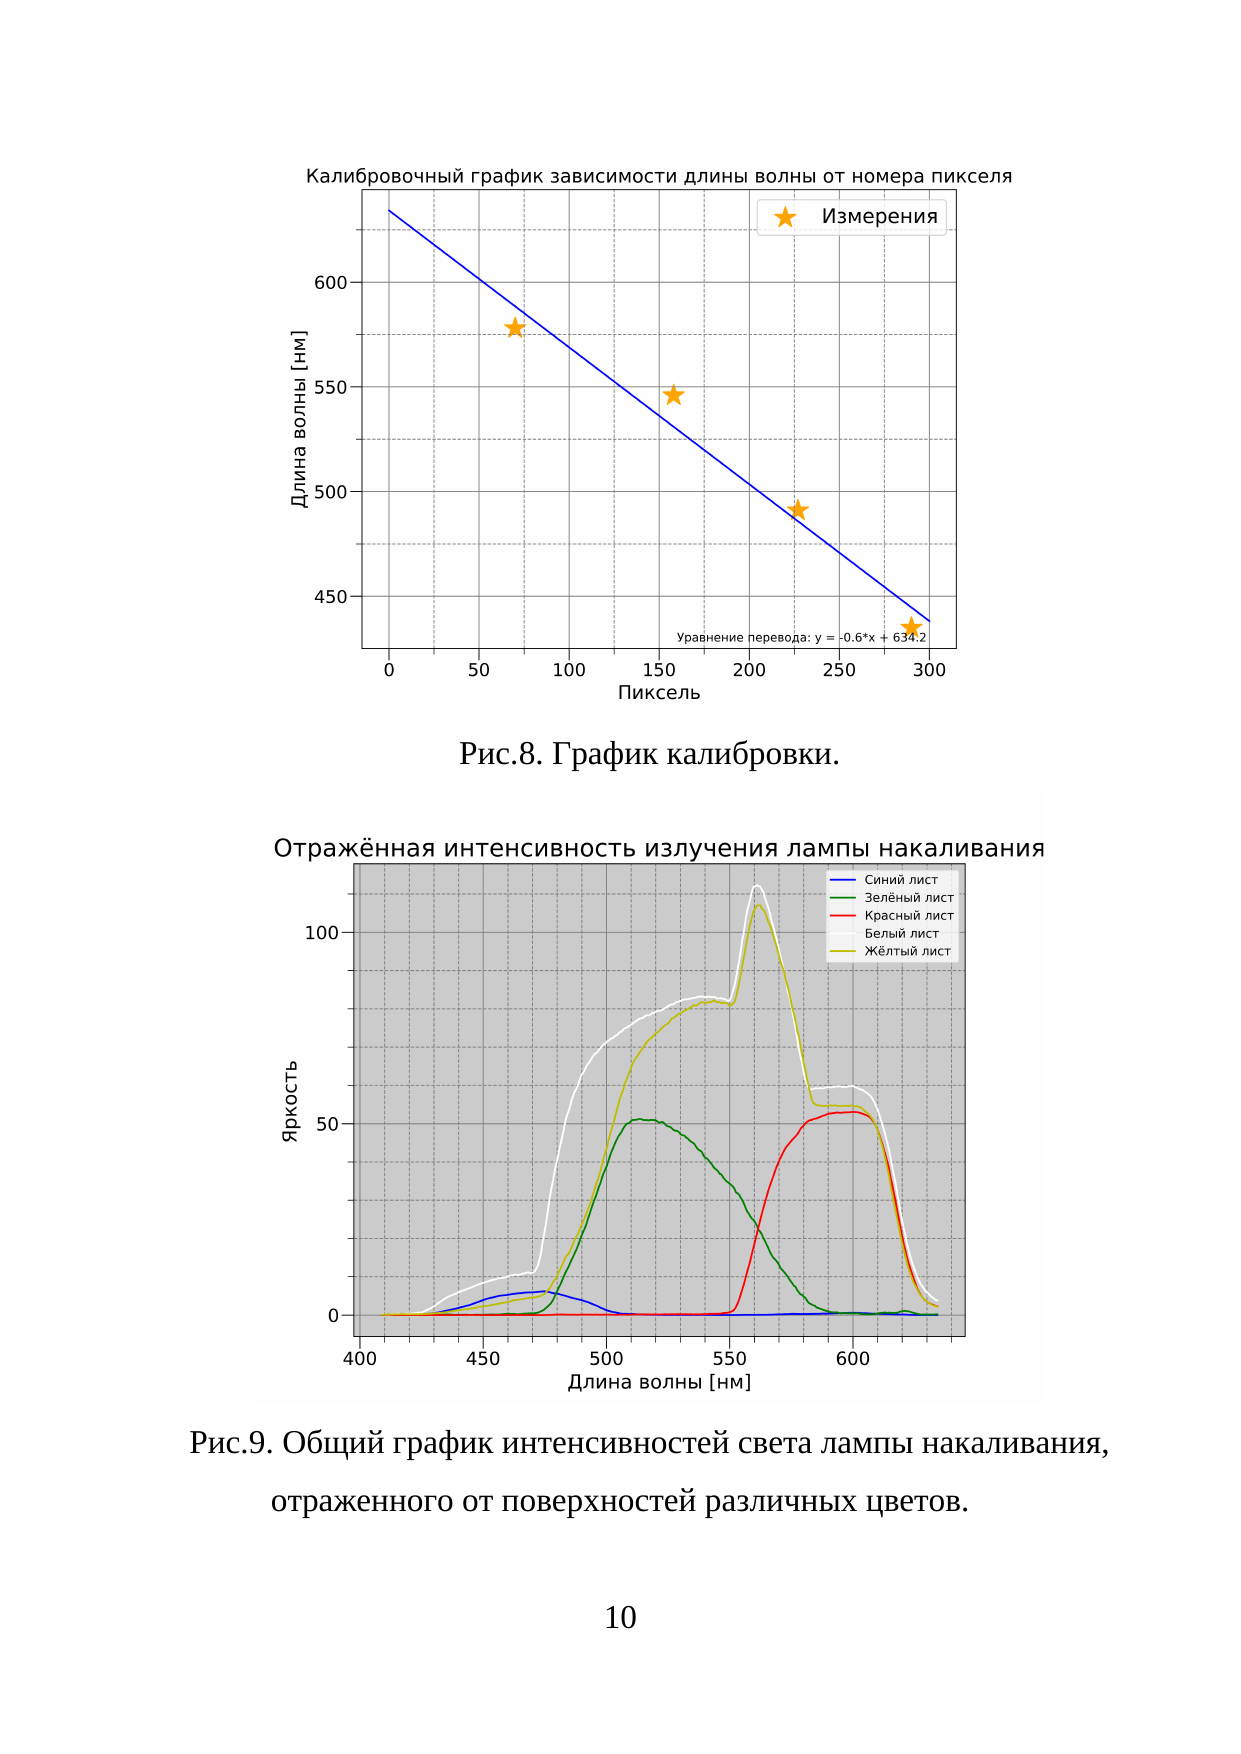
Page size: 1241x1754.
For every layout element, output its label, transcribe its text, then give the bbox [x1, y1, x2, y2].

picture [255, 790, 1044, 1404]
text Рис.9. Общий график интенсивностей света лампы накаливания, отраженного от поверхностей различных цветов. [118, 1423, 1122, 1518]
text Рис.8. График калибровки. [118, 733, 1122, 772]
picture [266, 118, 1033, 714]
